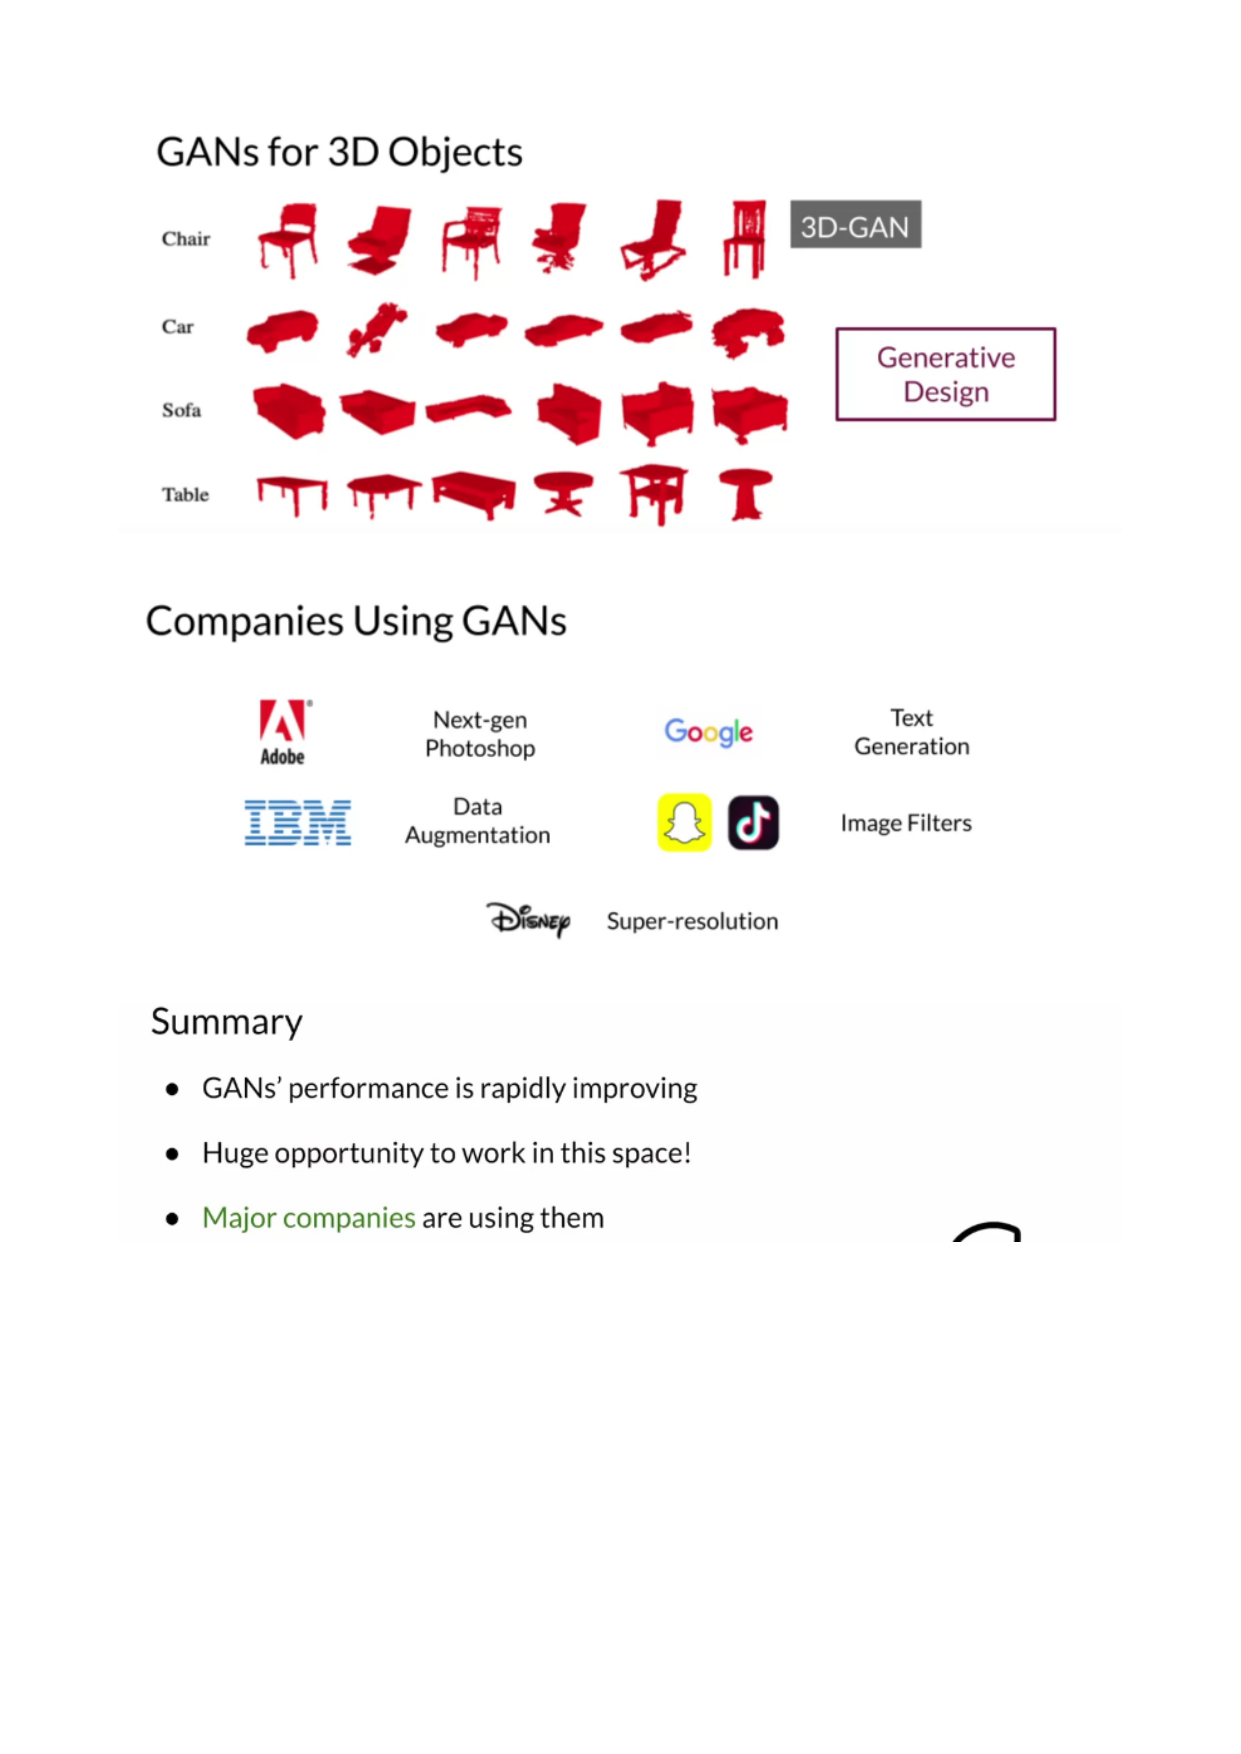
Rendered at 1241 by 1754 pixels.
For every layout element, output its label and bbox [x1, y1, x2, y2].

picture [118, 590, 1123, 947]
picture [118, 1003, 1123, 1242]
picture [118, 118, 1123, 533]
